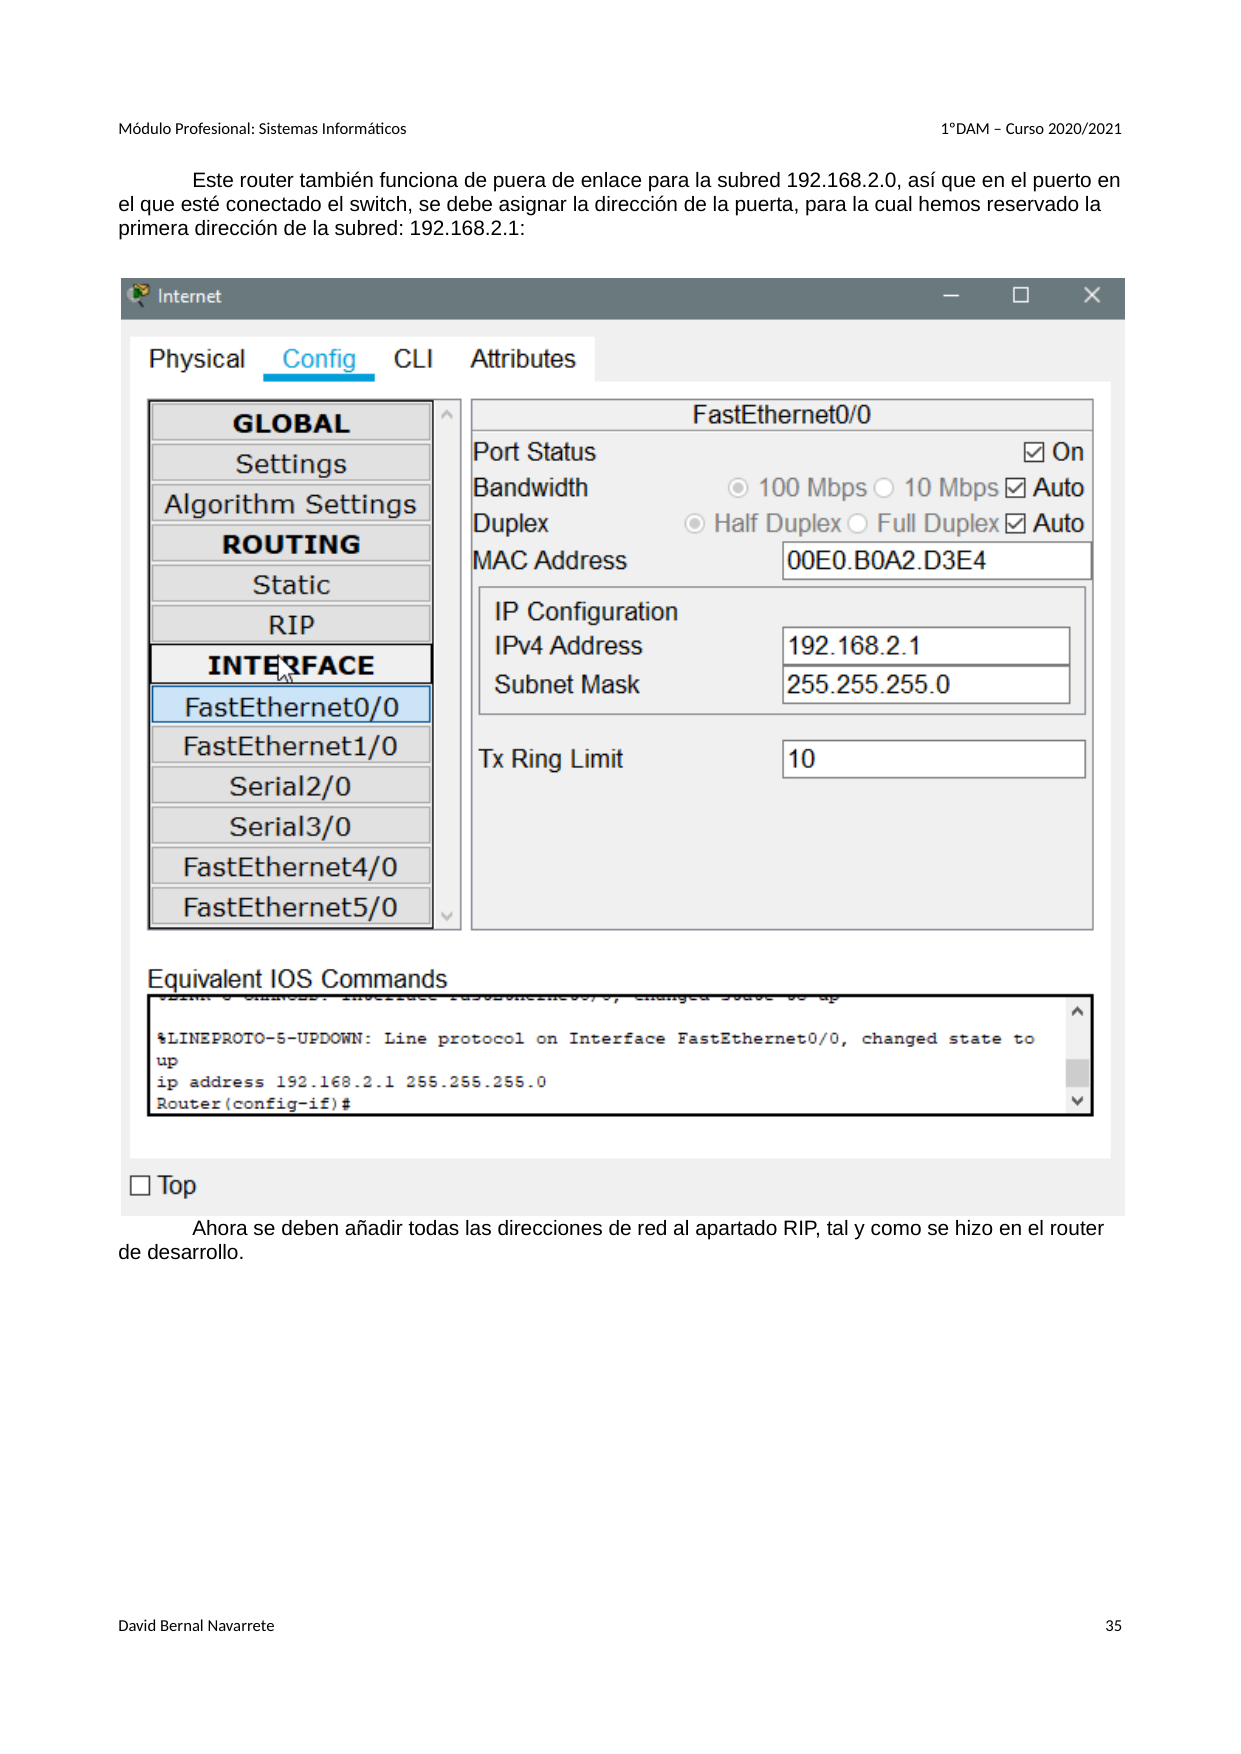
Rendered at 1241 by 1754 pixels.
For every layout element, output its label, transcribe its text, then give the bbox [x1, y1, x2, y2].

text Este router también funciona de puera de enlace para la subred 192.168.2.0, así que en el puerto en el que esté conectado el switch, se debe asignar la dirección de la puerta, para la cual hemos reservado la primera dirección de la subred: 192.168.2.1: [118, 168, 1122, 240]
text Ahora se deben añadir todas las direcciones de red al apartado RIP, tal y como se hizo en el router de desarrollo. [118, 264, 1122, 1264]
picture [121, 278, 1125, 1216]
